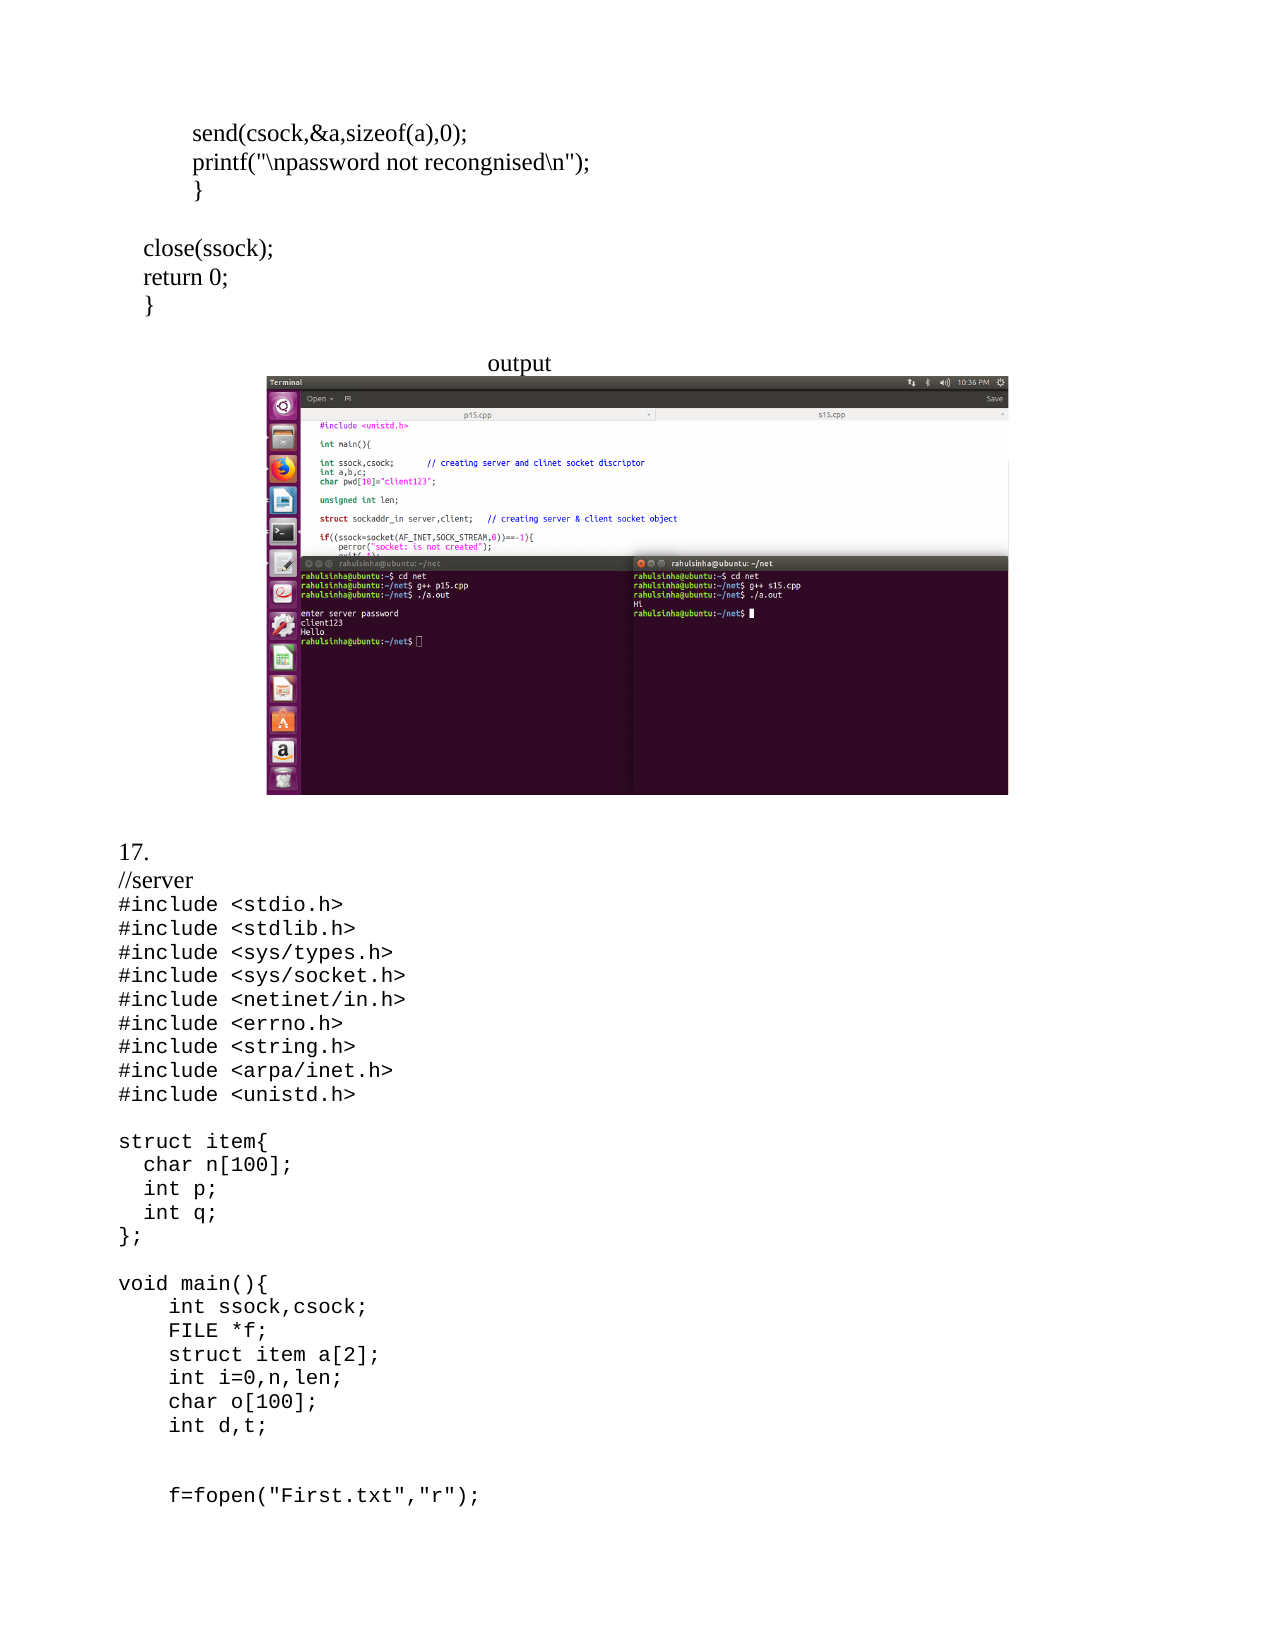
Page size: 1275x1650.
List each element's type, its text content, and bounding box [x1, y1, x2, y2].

text send(csock,&a,sizeof(a),0); [118, 118, 1157, 147]
text return 0; [118, 262, 1157, 291]
text struct item{ [118, 1131, 1157, 1154]
text output [118, 348, 1157, 377]
picture [266, 376, 1009, 795]
text } [118, 291, 1157, 319]
text #include <string.h> [118, 1036, 1157, 1060]
text int i=0,n,len; [118, 1367, 1157, 1391]
text int d,t; [118, 1414, 1157, 1438]
text #include <unistd.h> [118, 1083, 1157, 1107]
text f=fopen("First.txt","r"); [118, 1486, 1157, 1509]
text #include <stdio.h> [118, 894, 1157, 918]
text char n[100]; [118, 1154, 1157, 1178]
text #include <sys/socket.h> [118, 965, 1157, 989]
text #include <netinet/in.h> [118, 989, 1157, 1013]
text void main(){ [118, 1273, 1157, 1296]
text #include <arpa/inet.h> [118, 1060, 1157, 1083]
text char o[100]; [118, 1391, 1157, 1414]
text int ssock,csock; [118, 1296, 1157, 1320]
text #include <sys/types.h> [118, 942, 1157, 965]
text } [118, 176, 1157, 204]
text #include <stdlib.h> [118, 918, 1157, 942]
text //server [118, 866, 1157, 894]
text int q; [118, 1202, 1157, 1225]
text int p; [118, 1178, 1157, 1202]
text struct item a[2]; [118, 1344, 1157, 1367]
text FILE *f; [118, 1320, 1157, 1344]
text #include <errno.h> [118, 1013, 1157, 1036]
text }; [118, 1225, 1157, 1249]
text 17. [118, 837, 1157, 866]
text printf("\npassword not recongnised\n"); [118, 147, 1157, 176]
text close(ssock); [118, 233, 1157, 262]
